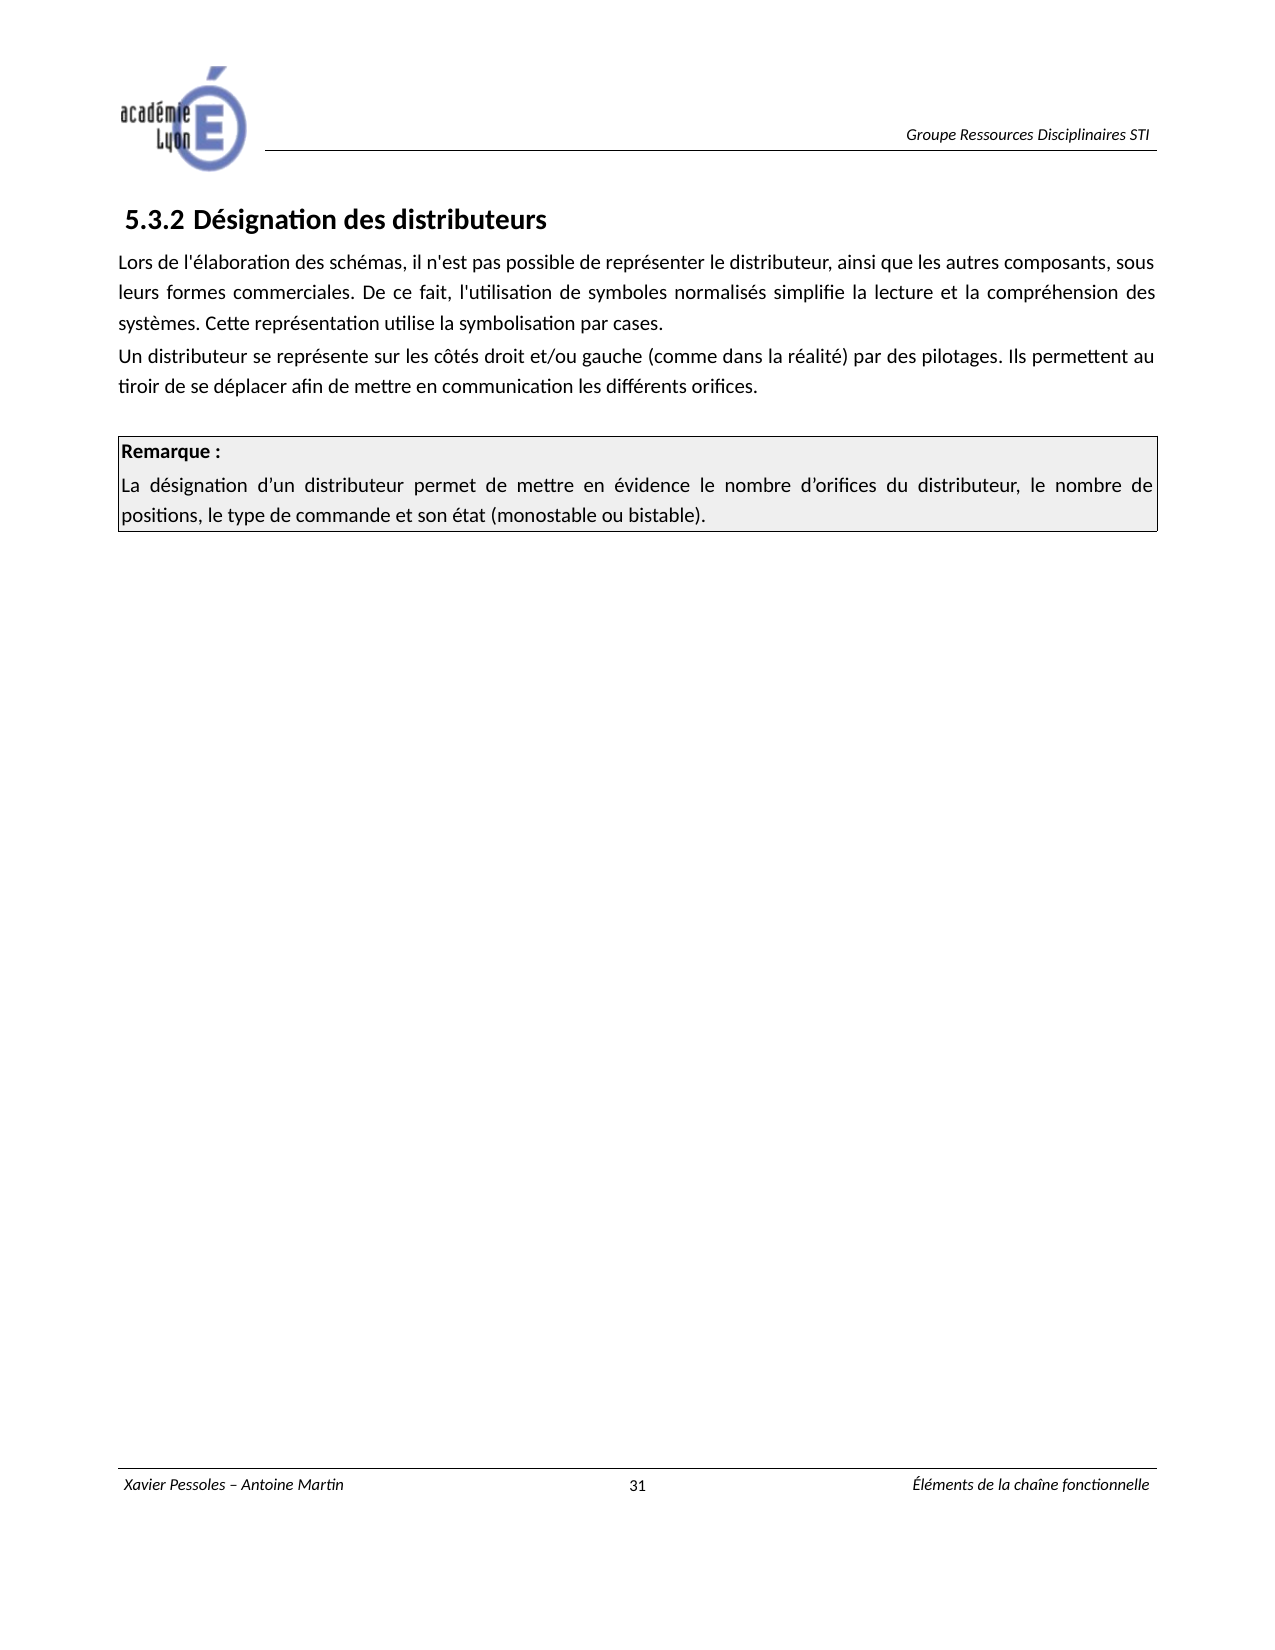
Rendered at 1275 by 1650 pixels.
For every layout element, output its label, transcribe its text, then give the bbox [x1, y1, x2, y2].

text Un distributeur se représente sur les côtés droit et/ou gauche (comme dans la réalité) par des pilotages. Ils permettent au tiroir de se déplacer afin de mettre en communication les différents orifices. [118, 343, 1157, 399]
text Remarque : [119, 437, 1157, 464]
text La désignation d’un distributeur permet de mettre en évidence le nombre d’orifices du distributeur, le nombre de positions, le type de commande et son état (monostable ou bistable). [119, 469, 1157, 531]
subtitle Désignation des distributeurs [118, 201, 1157, 236]
picture [121, 66, 247, 173]
text Lors de l'élaboration des schémas, il n'est pas possible de représenter le distributeur, ainsi que les autres composants, sous leurs formes commerciales. De ce fait, l'utilisation de symboles normalisés simplifie la lecture et la compréhension des systèmes. Cette représentation utilise la symbolisation par cases. [118, 249, 1157, 335]
